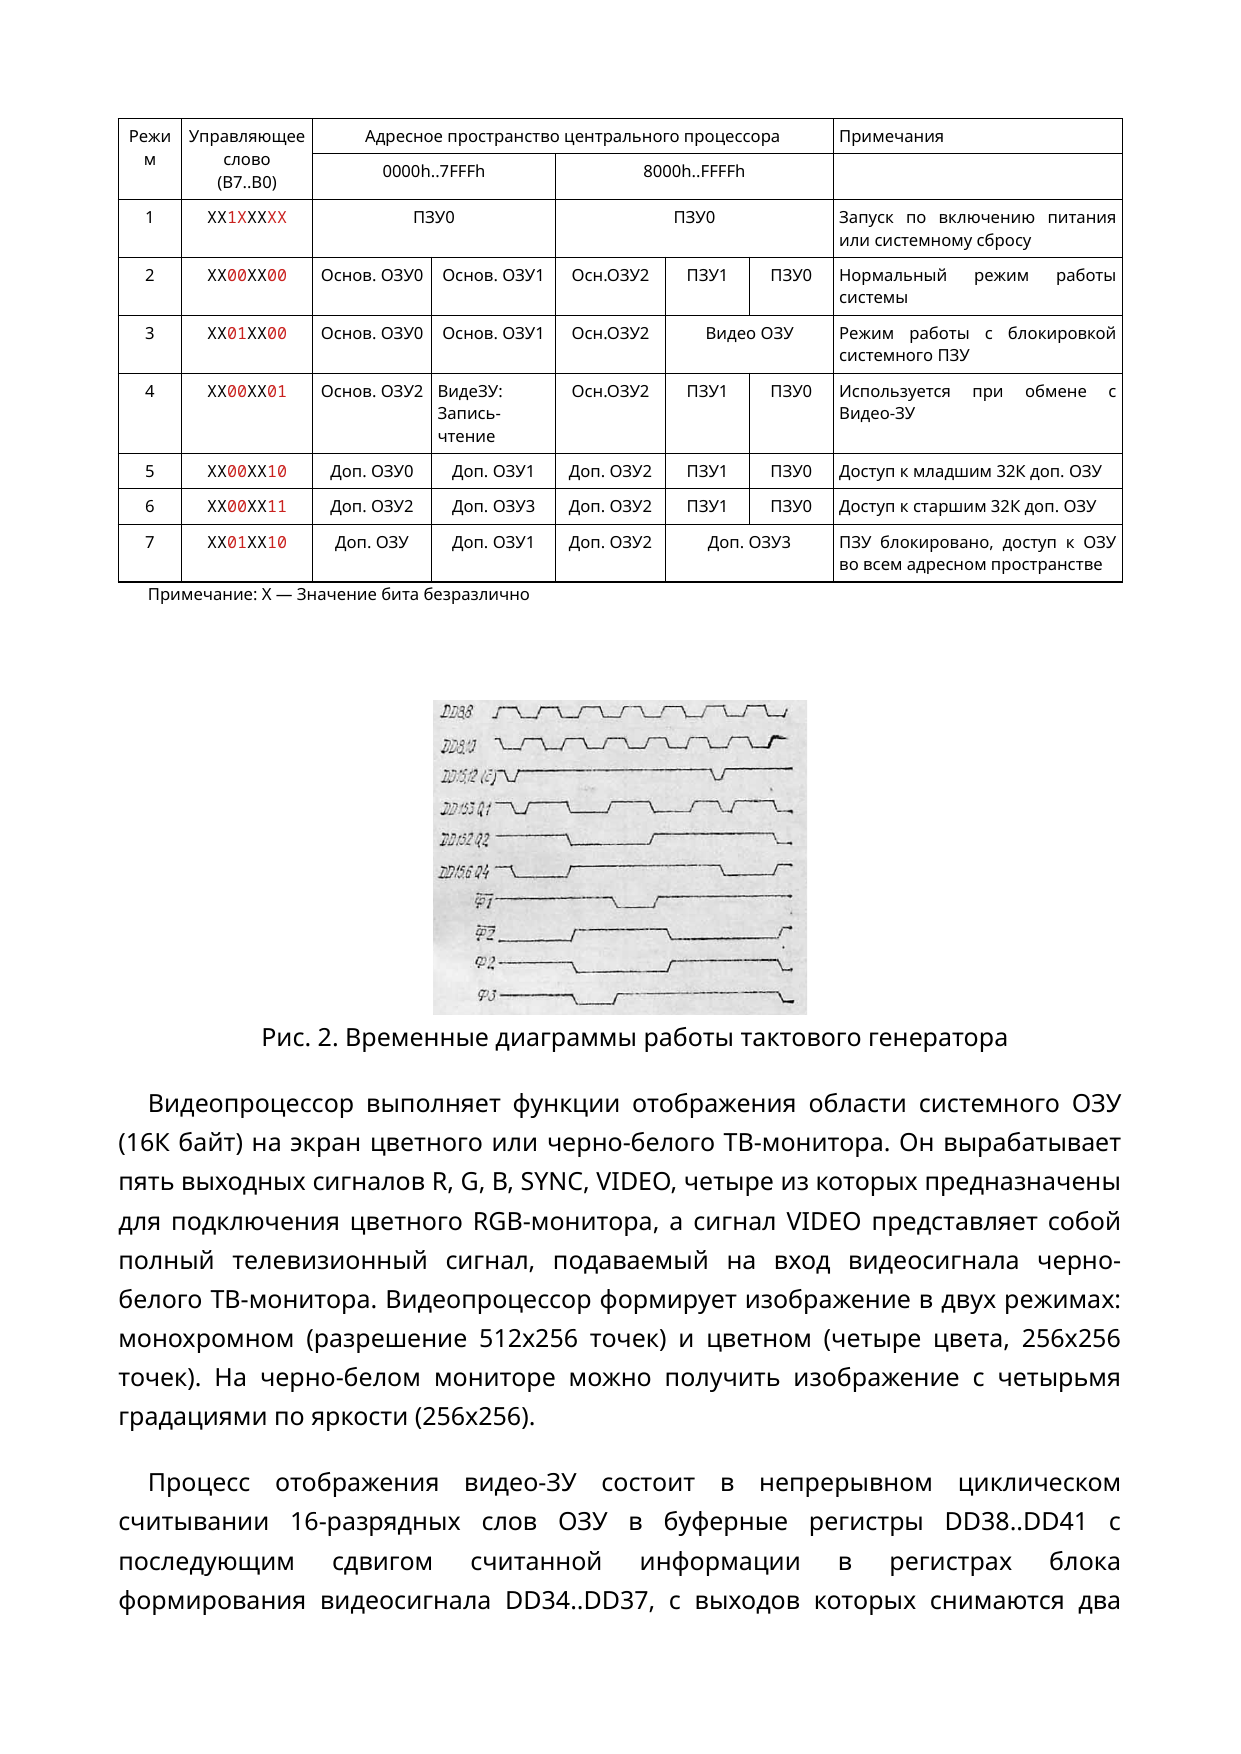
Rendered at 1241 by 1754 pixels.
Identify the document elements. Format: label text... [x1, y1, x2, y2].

table_cell Доп. ОЗУ2 [556, 454, 665, 488]
table_cell Доп. ОЗУ1 [432, 525, 555, 581]
table_cell Доп. ОЗУ2 [313, 489, 431, 523]
table_cell ПЗУ1 [666, 258, 749, 314]
table_cell ПЗУ0 [750, 454, 833, 488]
table_cell Режим работы с блокировкой системного ПЗУ [834, 316, 1122, 372]
table_cell Основ. ОЗУ1 [432, 258, 555, 314]
picture [433, 700, 808, 1015]
table_cell Доп. ОЗУ1 [432, 454, 555, 488]
table_cell Доп. ОЗУ3 [666, 525, 833, 581]
table_header Примечания [834, 119, 1122, 153]
table_cell XX01XX00 [182, 316, 312, 372]
table_header Управляющее слово (B7..B0) [182, 119, 312, 199]
table_cell XX1XXXXX [182, 200, 312, 257]
table_cell 0000h..7FFFh [313, 154, 555, 199]
table_cell Основ. ОЗУ0 [313, 258, 431, 314]
table_cell Используется при обмене с Видео-ЗУ [834, 374, 1122, 453]
table_cell Осн.ОЗУ2 [556, 258, 665, 314]
table_cell 5 [119, 454, 181, 488]
table_cell Основ. ОЗУ2 [313, 374, 431, 453]
table_cell 4 [119, 374, 181, 453]
table_cell 2 [119, 258, 181, 314]
table_cell Доп. ОЗУ2 [556, 525, 665, 581]
table_cell [834, 154, 1122, 199]
text Процесс отображения видео-ЗУ состоит в непрерывном циклическом считывании 16-разрядных слов ОЗУ в буферные регистры DD38..DD41 с последующим сдвигом считанной информации в регистрах блока формирования видеосигнала DD34..DD37, с выходов которых снимаются два [118, 1465, 1122, 1616]
table_cell Запуск по включению питания или системному сбросу [834, 200, 1122, 257]
table_cell Доступ к младшим 32К доп. ОЗУ [834, 454, 1122, 488]
table_cell ВидеЗУ: Запись-чтение [432, 374, 555, 453]
table_cell 3 [119, 316, 181, 372]
table_cell XX01XX10 [182, 525, 312, 581]
table_cell XX00XX01 [182, 374, 312, 453]
table_cell Доп. ОЗУ3 [432, 489, 555, 523]
table_cell XX00XX11 [182, 489, 312, 523]
table_header Режим [119, 119, 181, 199]
text Примечание: X — Значение бита безразлично [118, 583, 1122, 605]
table_cell ПЗУ0 [750, 258, 833, 314]
table_cell Доп. ОЗУ2 [556, 489, 665, 523]
table_cell Доп. ОЗУ [313, 525, 431, 581]
table_cell 6 [119, 489, 181, 523]
table_cell Видео ОЗУ [666, 316, 833, 372]
table_cell Основ. ОЗУ0 [313, 316, 431, 372]
table_cell ПЗУ0 [750, 489, 833, 523]
table_cell ПЗУ1 [666, 374, 749, 453]
table_cell Нормальный режим работы системы [834, 258, 1122, 314]
table_cell XX00XX10 [182, 454, 312, 488]
table_cell ПЗУ1 [666, 454, 749, 488]
table_cell Доп. ОЗУ0 [313, 454, 431, 488]
table_cell Осн.ОЗУ2 [556, 374, 665, 453]
table_cell 1 [119, 200, 181, 257]
table_cell ПЗУ0 [750, 374, 833, 453]
table_cell ПЗУ0 [313, 200, 555, 257]
table_cell XX00XX00 [182, 258, 312, 314]
text Видеопроцессор выполняет функции отображения области системного ОЗУ (16К байт) на экран цветного или черно-белого ТВ-монитора. Он вырабатывает пять выходных сигналов R, G, В, SYNC, VIDEO, четыре из которых предназначены для подключения цветного RGВ-монитора, а сигнал VIDEO представляет coбой полный телевизионный сигнал, подаваемый на вход видеосигнала черно-белого ТВ-монитора. Видеопроцессор формирует изображение в двух режимах: монохромном (разрешение 512х256 точек) и цветном (четыре цвета, 256х256 точек). На черно-белом мониторе можно получить изображение с четырьмя градациями по яркости (256х256). [118, 1086, 1122, 1433]
text Рис. 2. Временные диаграммы работы тактового генератора [118, 701, 1122, 1054]
table_cell Основ. ОЗУ1 [432, 316, 555, 372]
table_cell 8000h..FFFFh [556, 154, 833, 199]
table_cell ПЗУ1 [666, 489, 749, 523]
table_cell Осн.ОЗУ2 [556, 316, 665, 372]
table_cell ПЗУ блокировано, доступ к ОЗУ во всем адресном пространстве [834, 525, 1122, 581]
table_cell 7 [119, 525, 181, 581]
table_cell ПЗУ0 [556, 200, 833, 257]
table_cell Доступ к старшим 32К доп. ОЗУ [834, 489, 1122, 523]
table_header Адресное пространство центрального процессора [313, 119, 833, 153]
